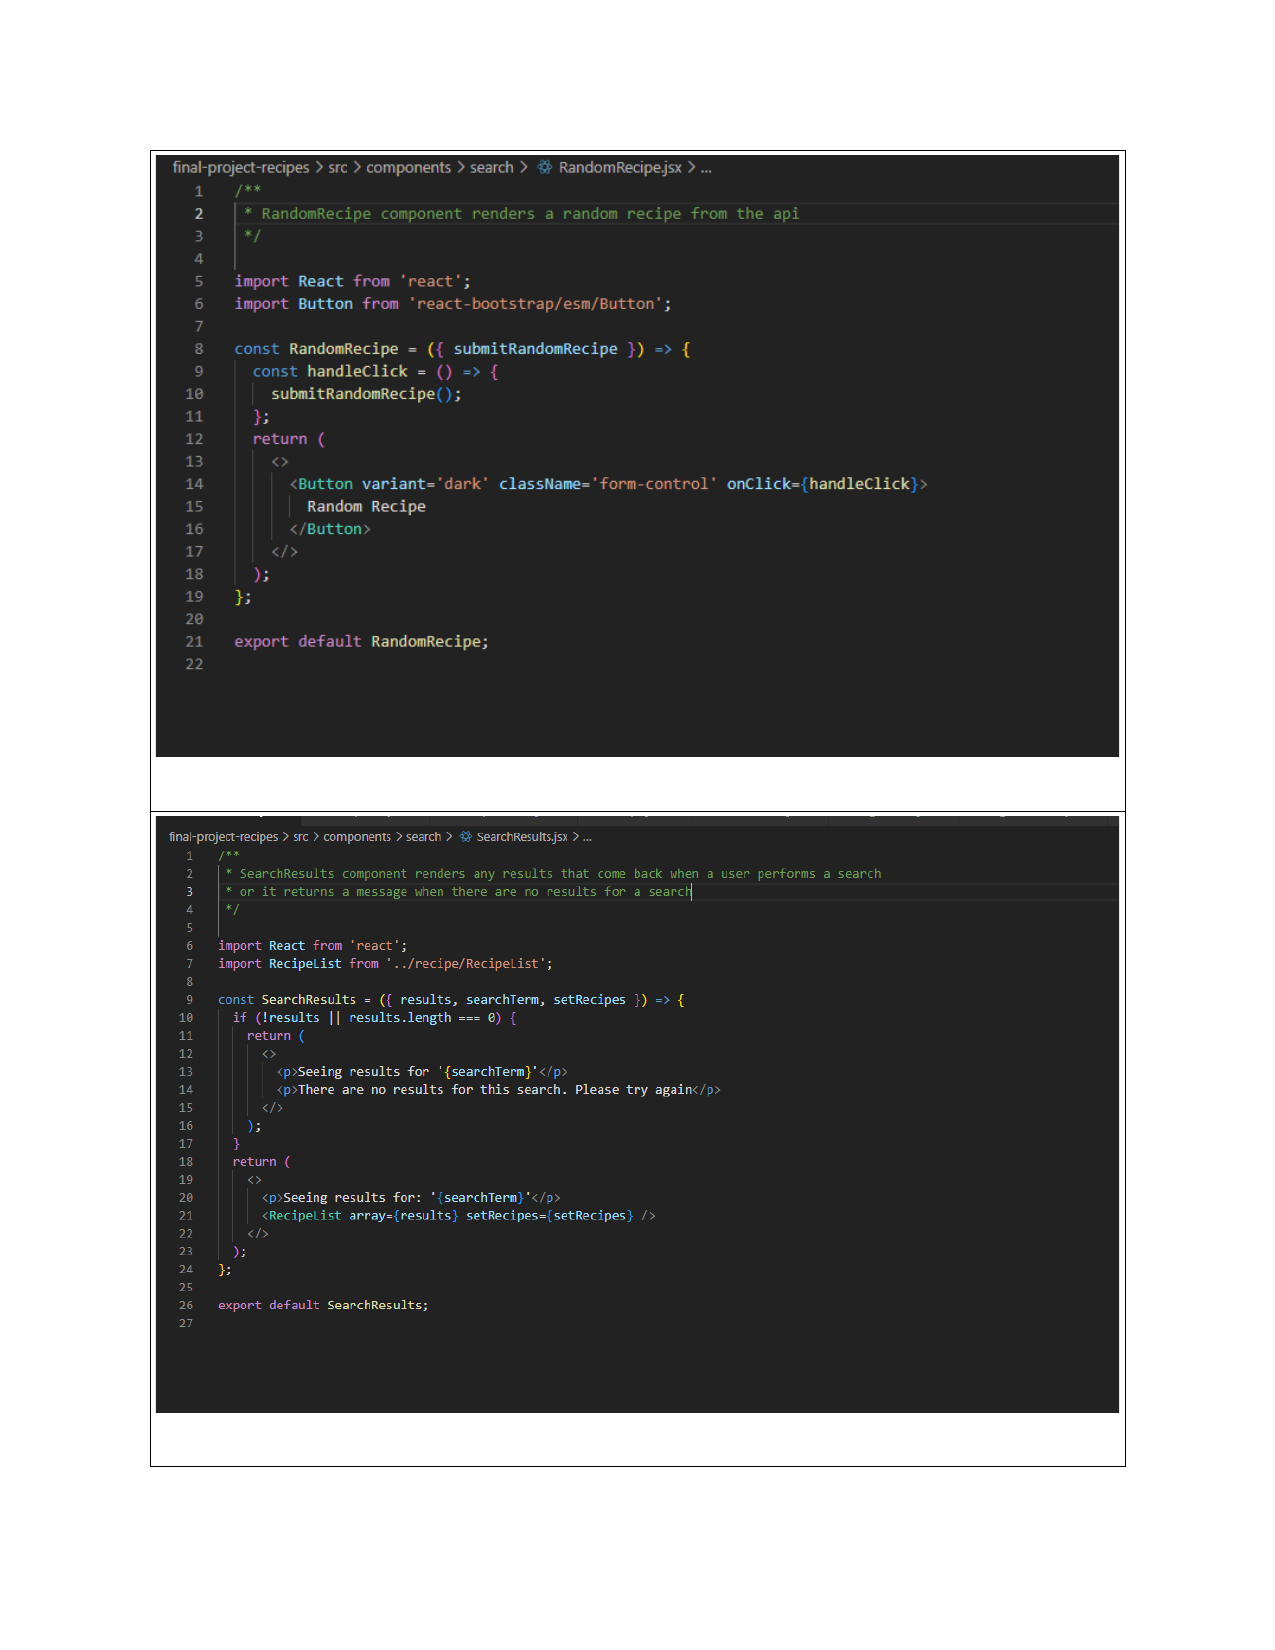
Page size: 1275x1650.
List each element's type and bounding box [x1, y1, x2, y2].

picture [155, 155, 1120, 757]
picture [155, 816, 1120, 1413]
table_cell [151, 151, 1125, 811]
table_cell [151, 812, 1125, 1466]
